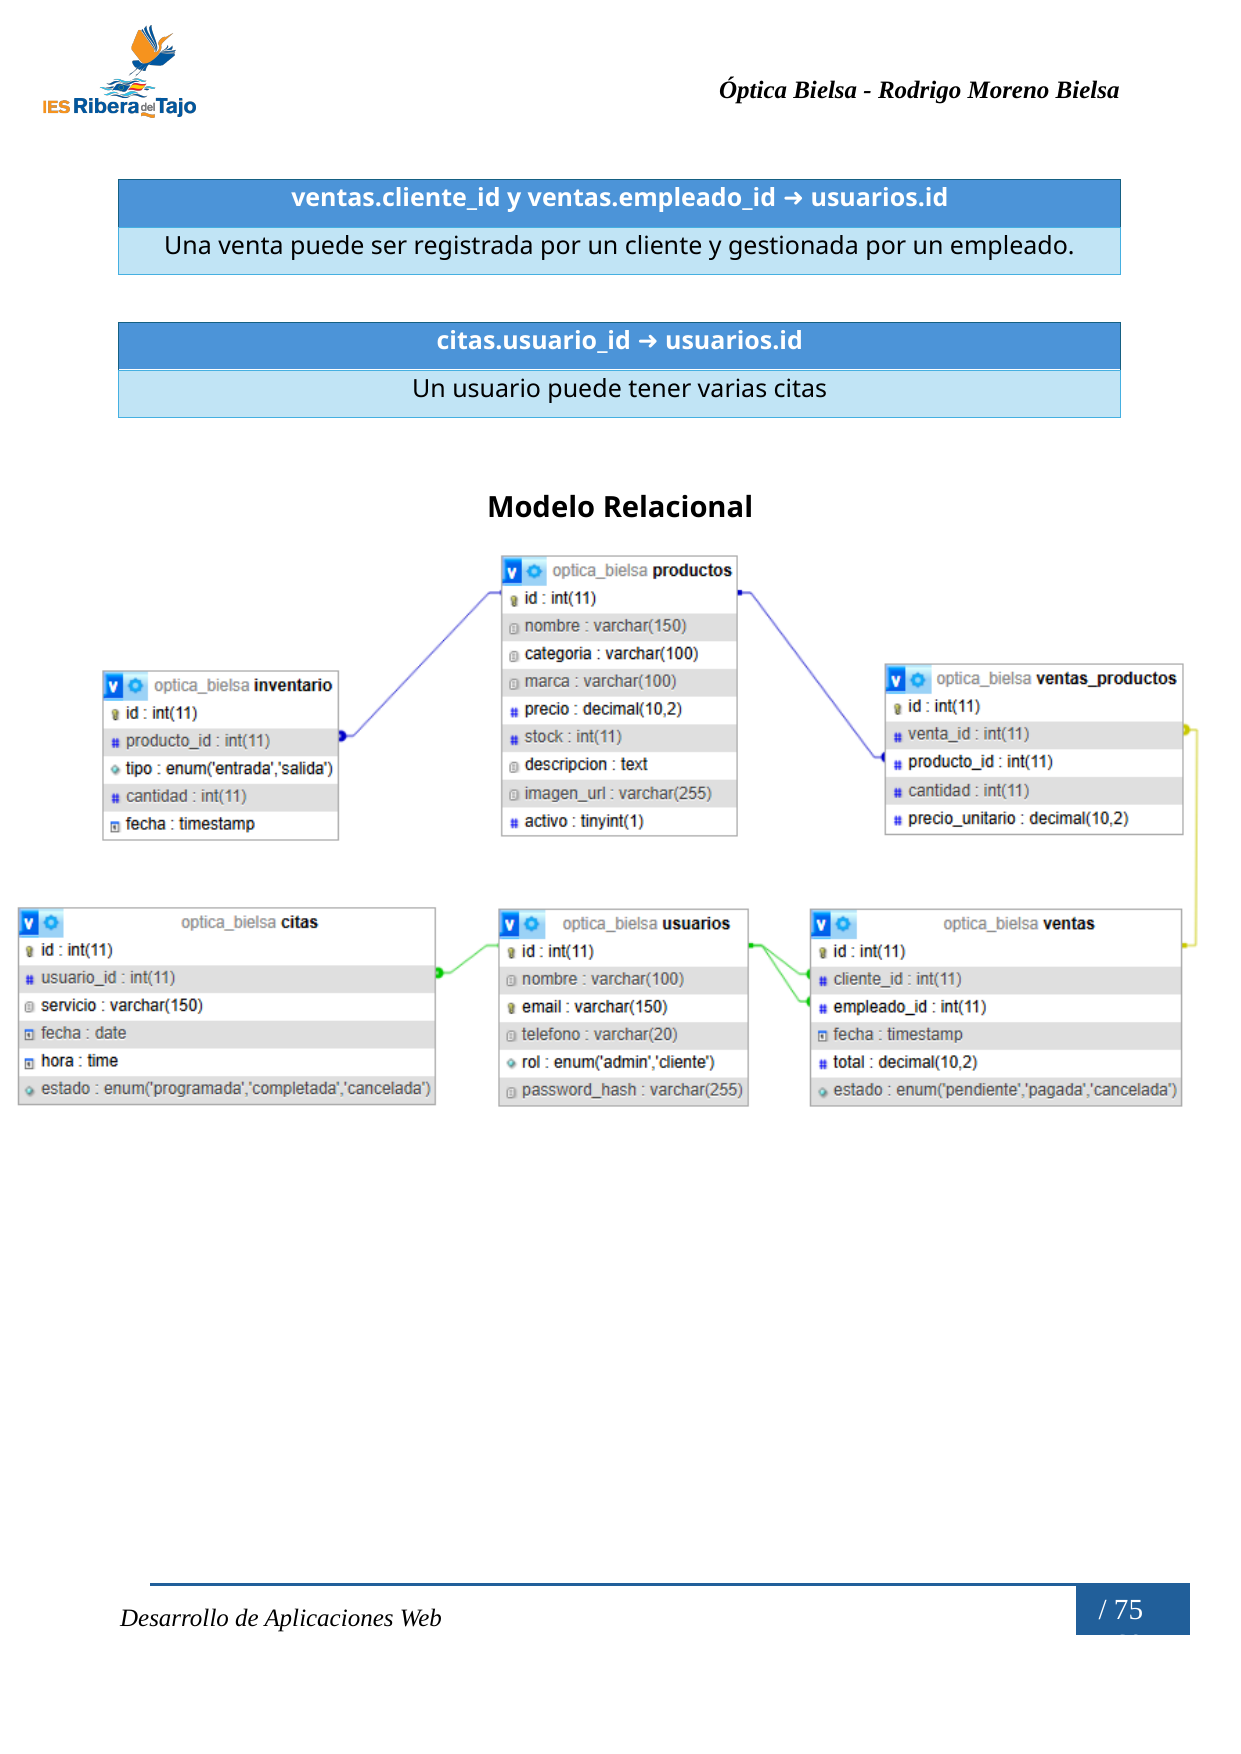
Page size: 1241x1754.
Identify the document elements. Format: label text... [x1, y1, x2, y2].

table_cell Un usuario puede tener varias citas [119, 371, 1120, 417]
table_header citas.usuario_id ➜ usuarios.id [119, 323, 1120, 369]
text Modelo Relacional [118, 486, 1122, 526]
table_header ventas.cliente_id y ventas.empleado_id ➜ usuarios.id [119, 180, 1120, 227]
table_cell Una venta puede ser registrada por un cliente y gestionada por un empleado. [119, 228, 1120, 274]
